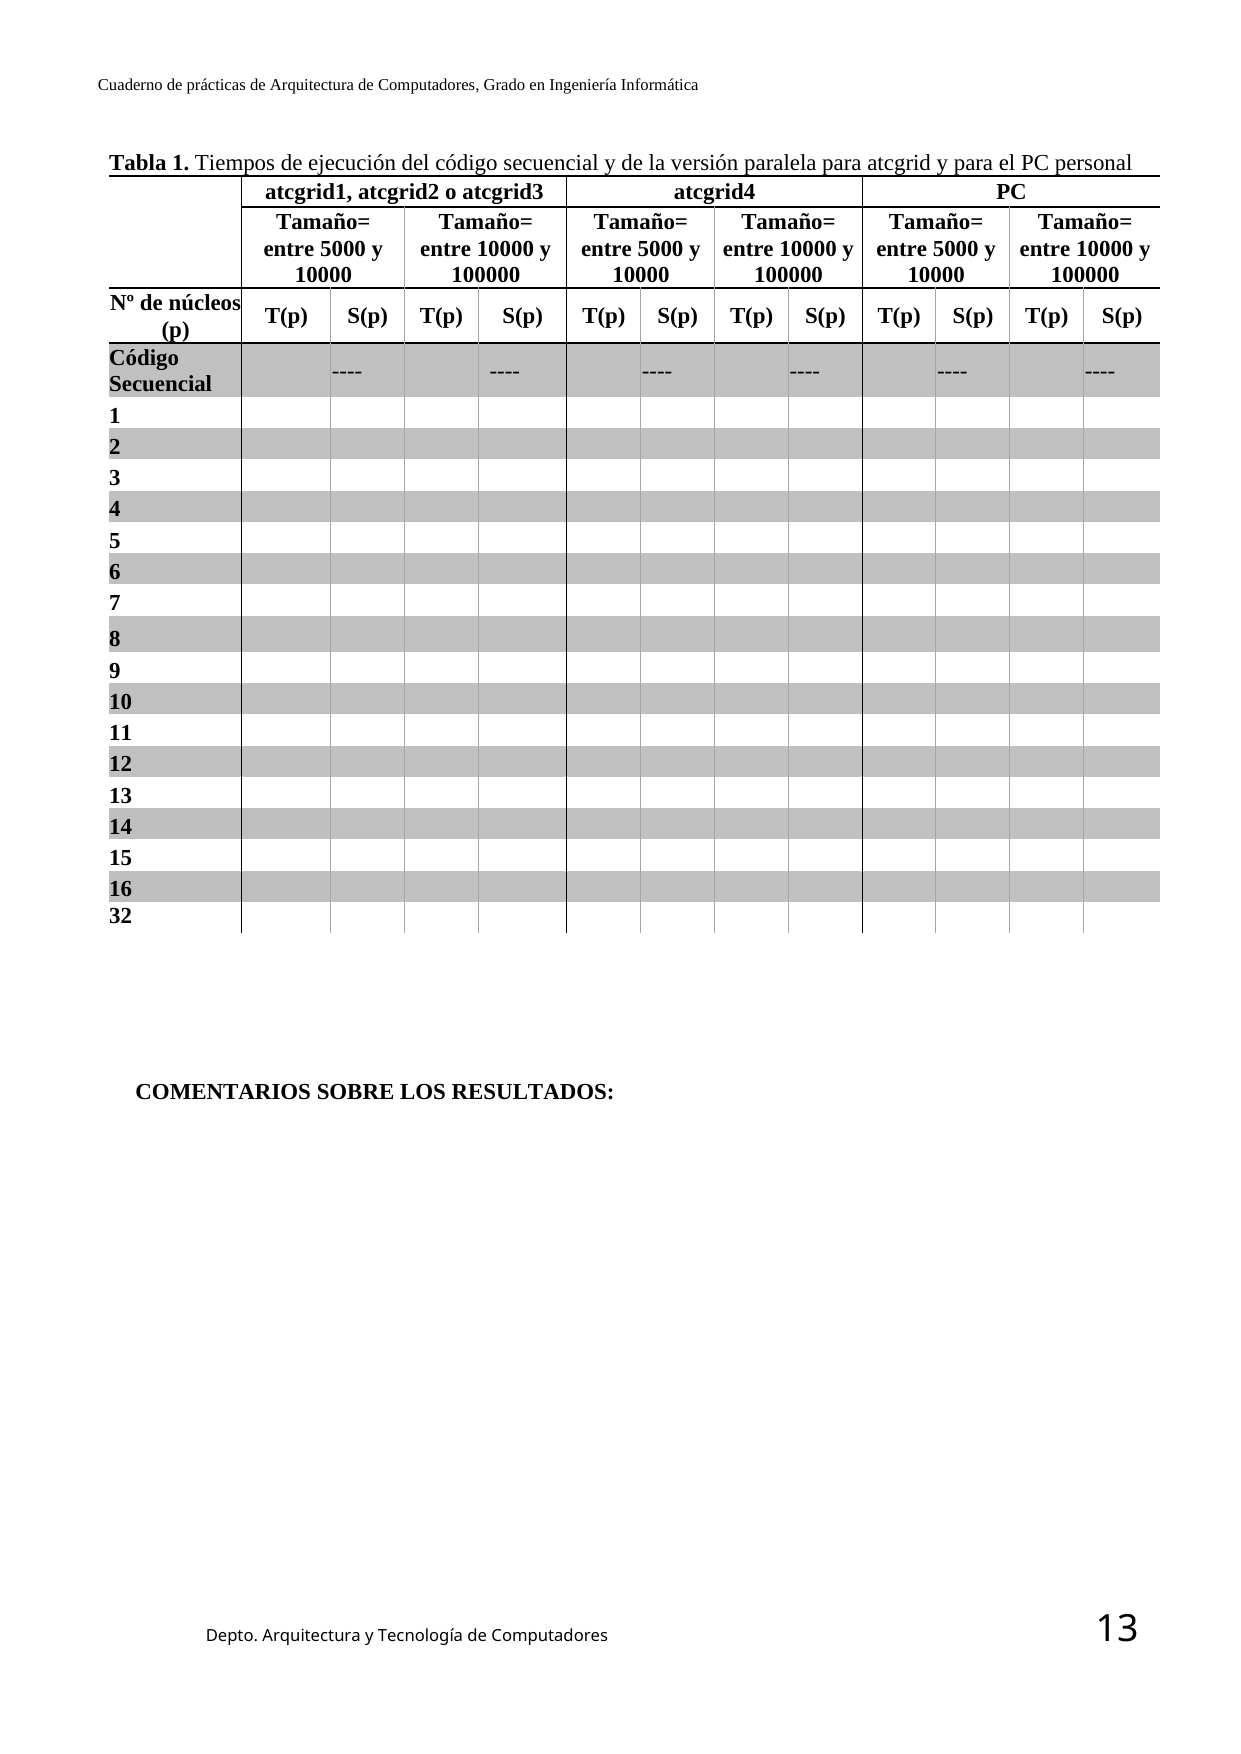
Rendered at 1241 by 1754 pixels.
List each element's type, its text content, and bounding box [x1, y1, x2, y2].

table_cell [863, 584, 935, 616]
table_cell [1084, 553, 1160, 584]
table_cell [641, 459, 714, 491]
table_cell [242, 808, 330, 839]
table_cell [331, 616, 404, 652]
table_cell [331, 839, 404, 871]
table_cell [567, 491, 640, 522]
table_cell [936, 522, 1009, 553]
table_cell [479, 871, 566, 902]
table_cell [405, 397, 478, 428]
table_cell [405, 616, 478, 652]
table_cell [479, 902, 566, 933]
table_cell [479, 553, 566, 584]
table_cell [1084, 522, 1160, 553]
table_cell [567, 777, 640, 808]
table_cell [242, 777, 330, 808]
table_cell [715, 344, 788, 397]
table_cell T(p) [242, 289, 330, 342]
table_cell [936, 584, 1009, 616]
table_cell 7 [109, 584, 241, 616]
table_cell [567, 714, 640, 746]
table_cell [789, 746, 862, 777]
table_cell [863, 397, 935, 428]
table_cell [936, 553, 1009, 584]
table_cell [863, 491, 935, 522]
table_cell [479, 491, 566, 522]
table_cell [936, 397, 1009, 428]
table_cell [567, 344, 640, 397]
table_cell [405, 522, 478, 553]
table_cell [331, 714, 404, 746]
table_cell [331, 553, 404, 584]
table_cell [641, 553, 714, 584]
table_cell T(p) [1010, 289, 1083, 342]
table_cell [1010, 871, 1083, 902]
table_cell [936, 714, 1009, 746]
table_cell [1084, 616, 1160, 652]
table_cell [567, 871, 640, 902]
table_cell [863, 344, 935, 397]
table_cell [789, 808, 862, 839]
table_cell [863, 616, 935, 652]
table_cell [789, 777, 862, 808]
table_cell [567, 902, 640, 933]
table_cell [242, 522, 330, 553]
table_cell [715, 871, 788, 902]
table_cell [1010, 428, 1083, 459]
table_cell Tamaño= entre 10000 y 100000 [1010, 208, 1160, 287]
table_cell [936, 746, 1009, 777]
table_cell ---- [936, 344, 1009, 397]
table_cell ---- [479, 344, 566, 397]
table_cell [242, 344, 330, 397]
table_cell Nº de núcleos (p) [109, 289, 241, 342]
table_cell [1010, 397, 1083, 428]
table_cell [567, 397, 640, 428]
table_cell 16 [109, 871, 241, 902]
table_cell [242, 652, 330, 683]
table_cell [863, 522, 935, 553]
table_cell [789, 714, 862, 746]
table_cell [863, 428, 935, 459]
table_cell ---- [641, 344, 714, 397]
table_cell [1010, 652, 1083, 683]
table_cell [1010, 777, 1083, 808]
table_cell [789, 584, 862, 616]
table_cell [715, 522, 788, 553]
table_cell [242, 428, 330, 459]
table_cell [1010, 746, 1083, 777]
table_cell [1084, 777, 1160, 808]
table_cell [1084, 683, 1160, 714]
table_cell [479, 428, 566, 459]
table_cell 3 [109, 459, 241, 491]
table_cell ---- [1084, 344, 1160, 397]
table_cell [641, 808, 714, 839]
table_cell [242, 839, 330, 871]
table_cell [242, 553, 330, 584]
table_cell Tamaño= entre 10000 y 100000 [405, 208, 566, 287]
table_cell [567, 428, 640, 459]
table_cell [936, 683, 1009, 714]
table_cell [567, 459, 640, 491]
table_cell 13 [109, 777, 241, 808]
table_cell [479, 714, 566, 746]
table_cell [1084, 839, 1160, 871]
table_cell Tamaño= entre 10000 y 100000 [715, 208, 862, 287]
table_cell [936, 777, 1009, 808]
table_cell [331, 746, 404, 777]
table_header atcgrid4 [567, 177, 862, 206]
table_cell [479, 777, 566, 808]
table_cell [641, 522, 714, 553]
table_cell [715, 553, 788, 584]
table_cell ---- [789, 344, 862, 397]
table_cell Tamaño= entre 5000 y 10000 [863, 208, 1009, 287]
table_cell [1010, 616, 1083, 652]
table_cell [863, 683, 935, 714]
table_cell [715, 746, 788, 777]
table_cell [405, 553, 478, 584]
table_header Tabla 1. Tiempos de ejecución del código secuencial y de la versión paralela para atcgrid y para el PC personal [98, 149, 1161, 175]
table_cell S(p) [789, 289, 862, 342]
table_cell [405, 491, 478, 522]
table_cell [641, 491, 714, 522]
table_cell [789, 553, 862, 584]
table_cell [641, 584, 714, 616]
table_cell [641, 652, 714, 683]
table_header atcgrid1, atcgrid2 o atcgrid3 [242, 177, 566, 206]
table_cell ---- [331, 344, 404, 397]
table_cell [936, 652, 1009, 683]
text COMENTARIOS SOBRE LOS RESULTADOS: [98, 1078, 1138, 1104]
table_cell [863, 902, 935, 933]
table_cell [863, 652, 935, 683]
table_cell [936, 491, 1009, 522]
table_cell [405, 777, 478, 808]
table_cell [863, 777, 935, 808]
table_cell T(p) [715, 289, 788, 342]
table_cell [641, 839, 714, 871]
table_cell T(p) [405, 289, 478, 342]
table_cell [936, 902, 1009, 933]
table_cell [936, 459, 1009, 491]
table_cell S(p) [641, 289, 714, 342]
table_cell [641, 902, 714, 933]
table_cell 4 [109, 491, 241, 522]
table_cell [641, 428, 714, 459]
table_cell [863, 746, 935, 777]
table_cell [405, 808, 478, 839]
table_cell [789, 652, 862, 683]
table_cell 6 [109, 553, 241, 584]
table_cell 9 [109, 652, 241, 683]
table_cell [1010, 522, 1083, 553]
table_cell 12 [109, 746, 241, 777]
table_cell 15 [109, 839, 241, 871]
table_cell [1084, 871, 1160, 902]
table_cell [331, 584, 404, 616]
table_cell [405, 714, 478, 746]
table_cell [641, 746, 714, 777]
table_cell [242, 584, 330, 616]
table_cell [936, 808, 1009, 839]
table_cell [1010, 714, 1083, 746]
table_cell [405, 683, 478, 714]
table_cell [789, 397, 862, 428]
table_cell [331, 522, 404, 553]
table_cell [715, 839, 788, 871]
table_cell [789, 871, 862, 902]
table_cell [1010, 683, 1083, 714]
table_cell [1084, 491, 1160, 522]
table_cell [567, 553, 640, 584]
table_cell [242, 902, 330, 933]
table_cell [1084, 459, 1160, 491]
table_cell S(p) [331, 289, 404, 342]
table_cell 5 [109, 522, 241, 553]
table_cell [331, 491, 404, 522]
table_cell [789, 683, 862, 714]
table_cell [479, 522, 566, 553]
table_cell [1084, 428, 1160, 459]
table_cell [715, 584, 788, 616]
table_cell [405, 839, 478, 871]
table_cell [405, 652, 478, 683]
table_cell Código Secuencial [109, 344, 241, 397]
table_cell [1084, 746, 1160, 777]
table_cell 8 [109, 616, 241, 652]
table_cell [567, 839, 640, 871]
table_cell [1010, 553, 1083, 584]
table_cell [715, 652, 788, 683]
table_cell [936, 616, 1009, 652]
table_cell [715, 459, 788, 491]
table_cell [331, 871, 404, 902]
table_cell S(p) [479, 289, 566, 342]
table_cell [331, 808, 404, 839]
table_cell [567, 808, 640, 839]
table_cell [789, 902, 862, 933]
table_cell 14 [109, 808, 241, 839]
table_cell 11 [109, 714, 241, 746]
table_cell [715, 777, 788, 808]
table_cell [567, 683, 640, 714]
table_cell [936, 871, 1009, 902]
table_cell [242, 714, 330, 746]
table_cell 10 [109, 683, 241, 714]
table_cell 1 [109, 397, 241, 428]
table_cell [479, 808, 566, 839]
table_cell [1084, 397, 1160, 428]
table_cell T(p) [863, 289, 935, 342]
table_cell [1010, 839, 1083, 871]
table_cell [331, 652, 404, 683]
table_cell [479, 683, 566, 714]
table_cell [242, 746, 330, 777]
table_cell [405, 584, 478, 616]
table_cell [863, 871, 935, 902]
table_cell S(p) [936, 289, 1009, 342]
table_cell [789, 839, 862, 871]
table_cell 32 [109, 902, 241, 933]
table_cell [641, 714, 714, 746]
table_cell [789, 491, 862, 522]
table_cell [1010, 344, 1083, 397]
table_cell [479, 652, 566, 683]
table_cell [715, 397, 788, 428]
table_cell [405, 428, 478, 459]
table_cell [863, 808, 935, 839]
table_cell [1010, 491, 1083, 522]
table_cell [405, 871, 478, 902]
table_cell [242, 871, 330, 902]
table_cell [98, 175, 109, 933]
table_cell T(p) [567, 289, 640, 342]
table_cell [641, 683, 714, 714]
table_cell Tamaño= entre 5000 y 10000 [242, 208, 404, 287]
table_cell [479, 616, 566, 652]
table_cell [331, 902, 404, 933]
table_cell [331, 777, 404, 808]
table_cell [789, 428, 862, 459]
table_cell [789, 616, 862, 652]
table_cell [405, 459, 478, 491]
table_cell [789, 522, 862, 553]
table_cell [405, 746, 478, 777]
table_cell [789, 459, 862, 491]
table_cell [242, 397, 330, 428]
table_cell [331, 428, 404, 459]
table_cell Tamaño= entre 5000 y 10000 [567, 208, 714, 287]
table_cell [1084, 584, 1160, 616]
table_cell [405, 344, 478, 397]
table_cell [567, 652, 640, 683]
table_cell [479, 746, 566, 777]
table_cell [479, 459, 566, 491]
table_cell [331, 459, 404, 491]
table_cell [715, 616, 788, 652]
table_cell [715, 428, 788, 459]
table_cell [641, 616, 714, 652]
table_cell [1084, 902, 1160, 933]
table_cell [242, 491, 330, 522]
table_cell [1084, 652, 1160, 683]
table_cell [479, 839, 566, 871]
table_cell [863, 714, 935, 746]
table_cell S(p) [1084, 289, 1160, 342]
table_cell [1084, 714, 1160, 746]
table_cell [863, 553, 935, 584]
table_cell [242, 459, 330, 491]
table_cell [479, 397, 566, 428]
table_cell [1010, 584, 1083, 616]
table_cell [715, 491, 788, 522]
table_cell [567, 616, 640, 652]
table_cell [641, 777, 714, 808]
table_cell [479, 584, 566, 616]
table_cell [1010, 808, 1083, 839]
table_cell [715, 683, 788, 714]
table_cell 2 [109, 428, 241, 459]
table_cell [715, 902, 788, 933]
table_cell [567, 584, 640, 616]
table_cell [1010, 459, 1083, 491]
table_cell [567, 746, 640, 777]
table_cell [1084, 808, 1160, 839]
table_cell [641, 871, 714, 902]
table_cell [936, 428, 1009, 459]
table_cell [109, 207, 241, 287]
table_cell [863, 839, 935, 871]
table_cell [715, 714, 788, 746]
table_cell [405, 902, 478, 933]
table_cell [863, 459, 935, 491]
table_cell [242, 683, 330, 714]
table_cell [936, 839, 1009, 871]
table_cell [331, 683, 404, 714]
table_header [109, 177, 241, 206]
table_cell [1010, 902, 1083, 933]
table_cell [641, 397, 714, 428]
table_header PC [863, 177, 1160, 206]
table_cell [242, 616, 330, 652]
table_cell [331, 397, 404, 428]
table_cell [567, 522, 640, 553]
table_cell [715, 808, 788, 839]
